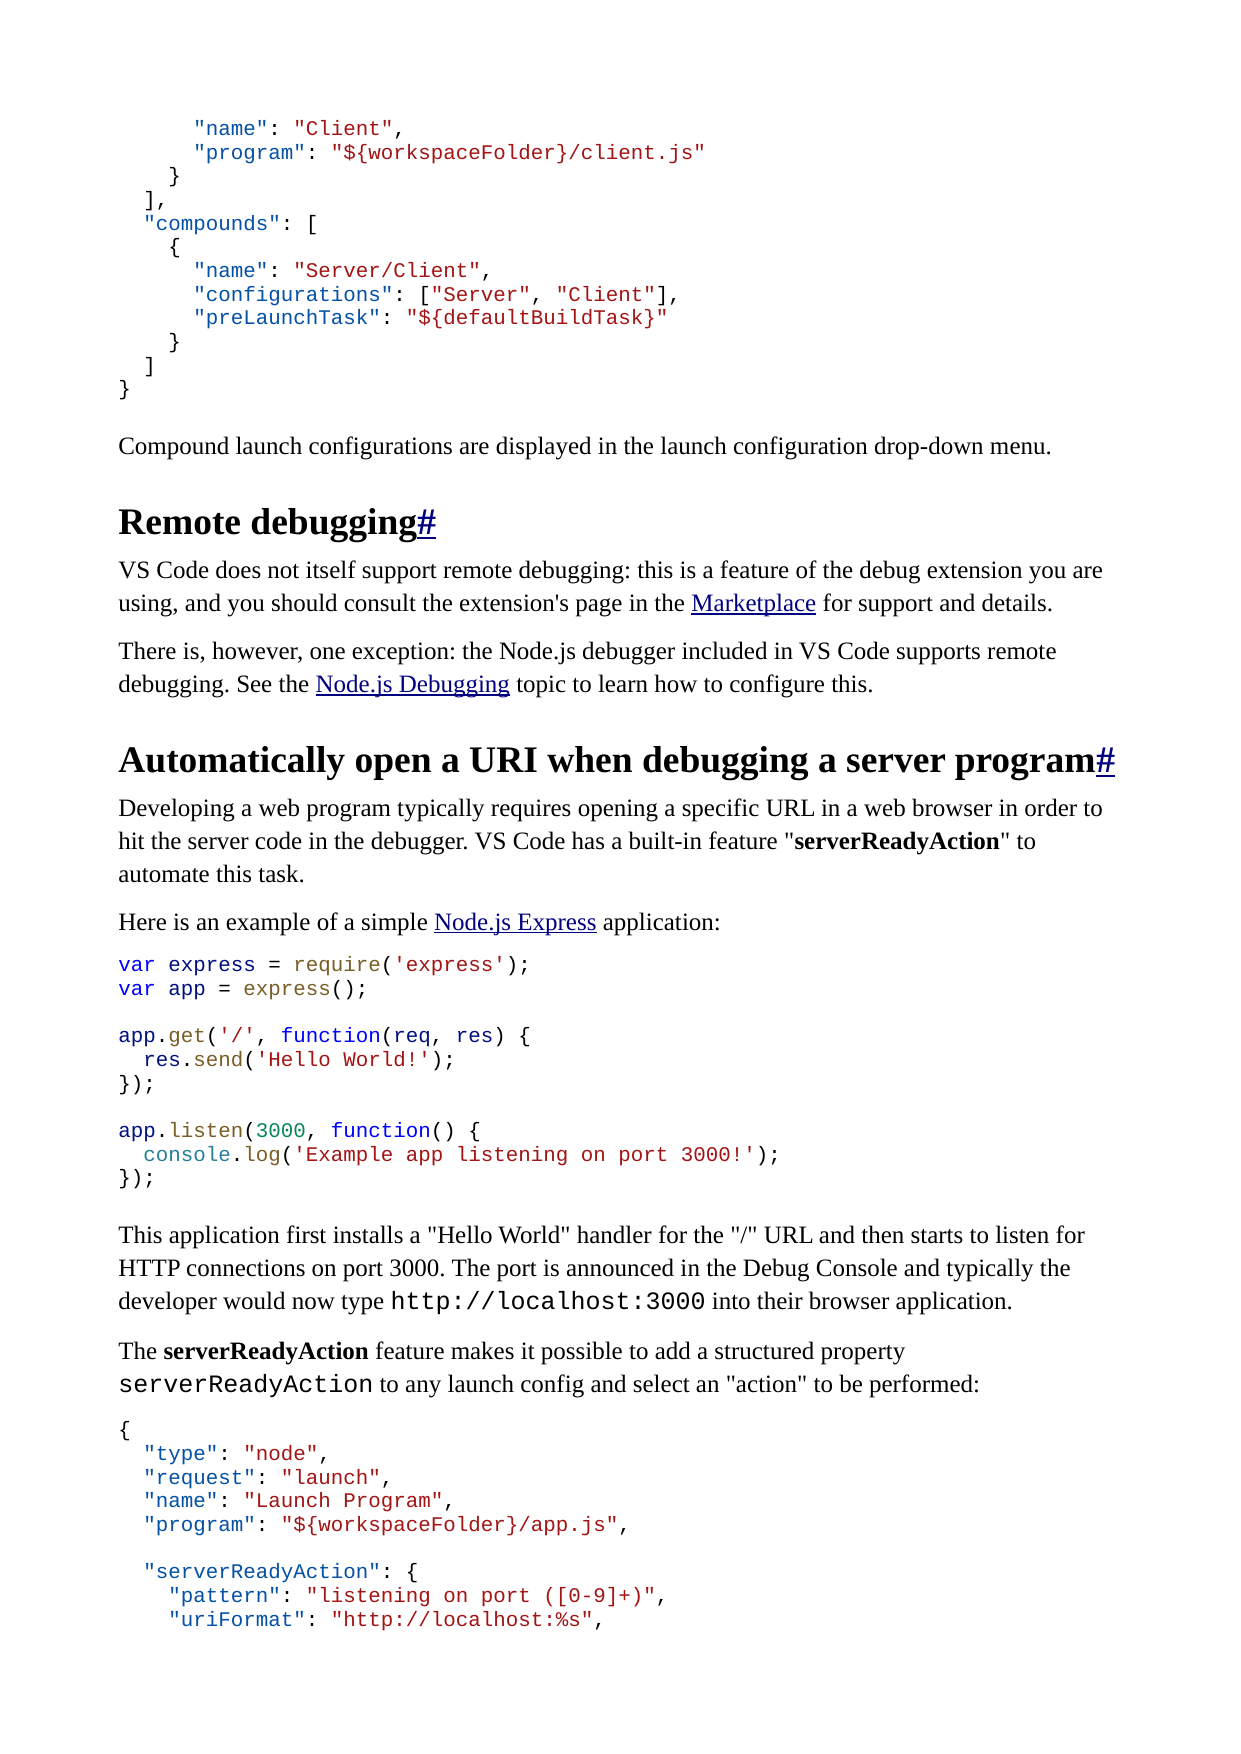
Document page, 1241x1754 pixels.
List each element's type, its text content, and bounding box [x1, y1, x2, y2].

text app.get('/', function(req, res) { [118, 1025, 1122, 1049]
text "request": "launch", [118, 1467, 1122, 1490]
text app.listen(3000, function() { [118, 1120, 1122, 1143]
text Developing a web program typically requires opening a specific URL in a web browser in order to hit the server code in the debugger. VS Code has a built-in feature "serverReadyAction" to automate this task. [118, 793, 1122, 888]
text } [118, 165, 1122, 189]
subtitle Remote debugging# [118, 500, 1122, 543]
subtitle Automatically open a URI when debugging a server program# [118, 737, 1122, 781]
text "type": "node", [118, 1443, 1122, 1467]
text "uriFormat": "http://localhost:%s", [118, 1608, 1122, 1632]
text "program": "${workspaceFolder}/app.js", [118, 1514, 1122, 1538]
text "serverReadyAction": { [118, 1561, 1122, 1585]
text "compounds": [ [118, 213, 1122, 236]
text }); [118, 1167, 1122, 1191]
text res.send('Hello World!'); [118, 1049, 1122, 1073]
text "pattern": "listening on port ([0-9]+)", [118, 1585, 1122, 1608]
text ] [118, 354, 1122, 378]
text }); [118, 1073, 1122, 1096]
text var app = express(); [118, 978, 1122, 1002]
text "name": "Launch Program", [118, 1490, 1122, 1514]
text { [118, 236, 1122, 260]
text "preLaunchTask": "${defaultBuildTask}" [118, 307, 1122, 331]
text } [118, 331, 1122, 354]
text Compound launch configurations are displayed in the launch configuration drop-down menu. [118, 431, 1122, 460]
text } [118, 378, 1122, 402]
text Here is an example of a simple Node.js Express application: [118, 907, 1122, 936]
text "program": "${workspaceFolder}/client.js" [118, 142, 1122, 165]
text ], [118, 189, 1122, 213]
text "name": "Client", [118, 118, 1122, 142]
text var express = require('express'); [118, 954, 1122, 978]
text { [118, 1419, 1122, 1443]
text console.log('Example app listening on port 3000!'); [118, 1143, 1122, 1167]
text "name": "Server/Client", [118, 260, 1122, 284]
text The serverReadyAction feature makes it possible to add a structured property serverReadyAction to any launch config and select an "action" to be performed: [118, 1336, 1122, 1400]
text VS Code does not itself support remote debugging: this is a feature of the debug extension you are using, and you should consult the extension's page in the Marketplace for support and details. [118, 555, 1122, 617]
text There is, however, one exception: the Node.js debugger included in VS Code supports remote debugging. See the Node.js Debugging topic to learn how to configure this. [118, 636, 1122, 698]
text "configurations": ["Server", "Client"], [118, 284, 1122, 307]
text This application first installs a "Hello World" handler for the "/" URL and then starts to listen for HTTP connections on port 3000. The port is announced in the Debug Console and typically the developer would now type http://localhost:3000 into their browser application. [118, 1220, 1122, 1317]
